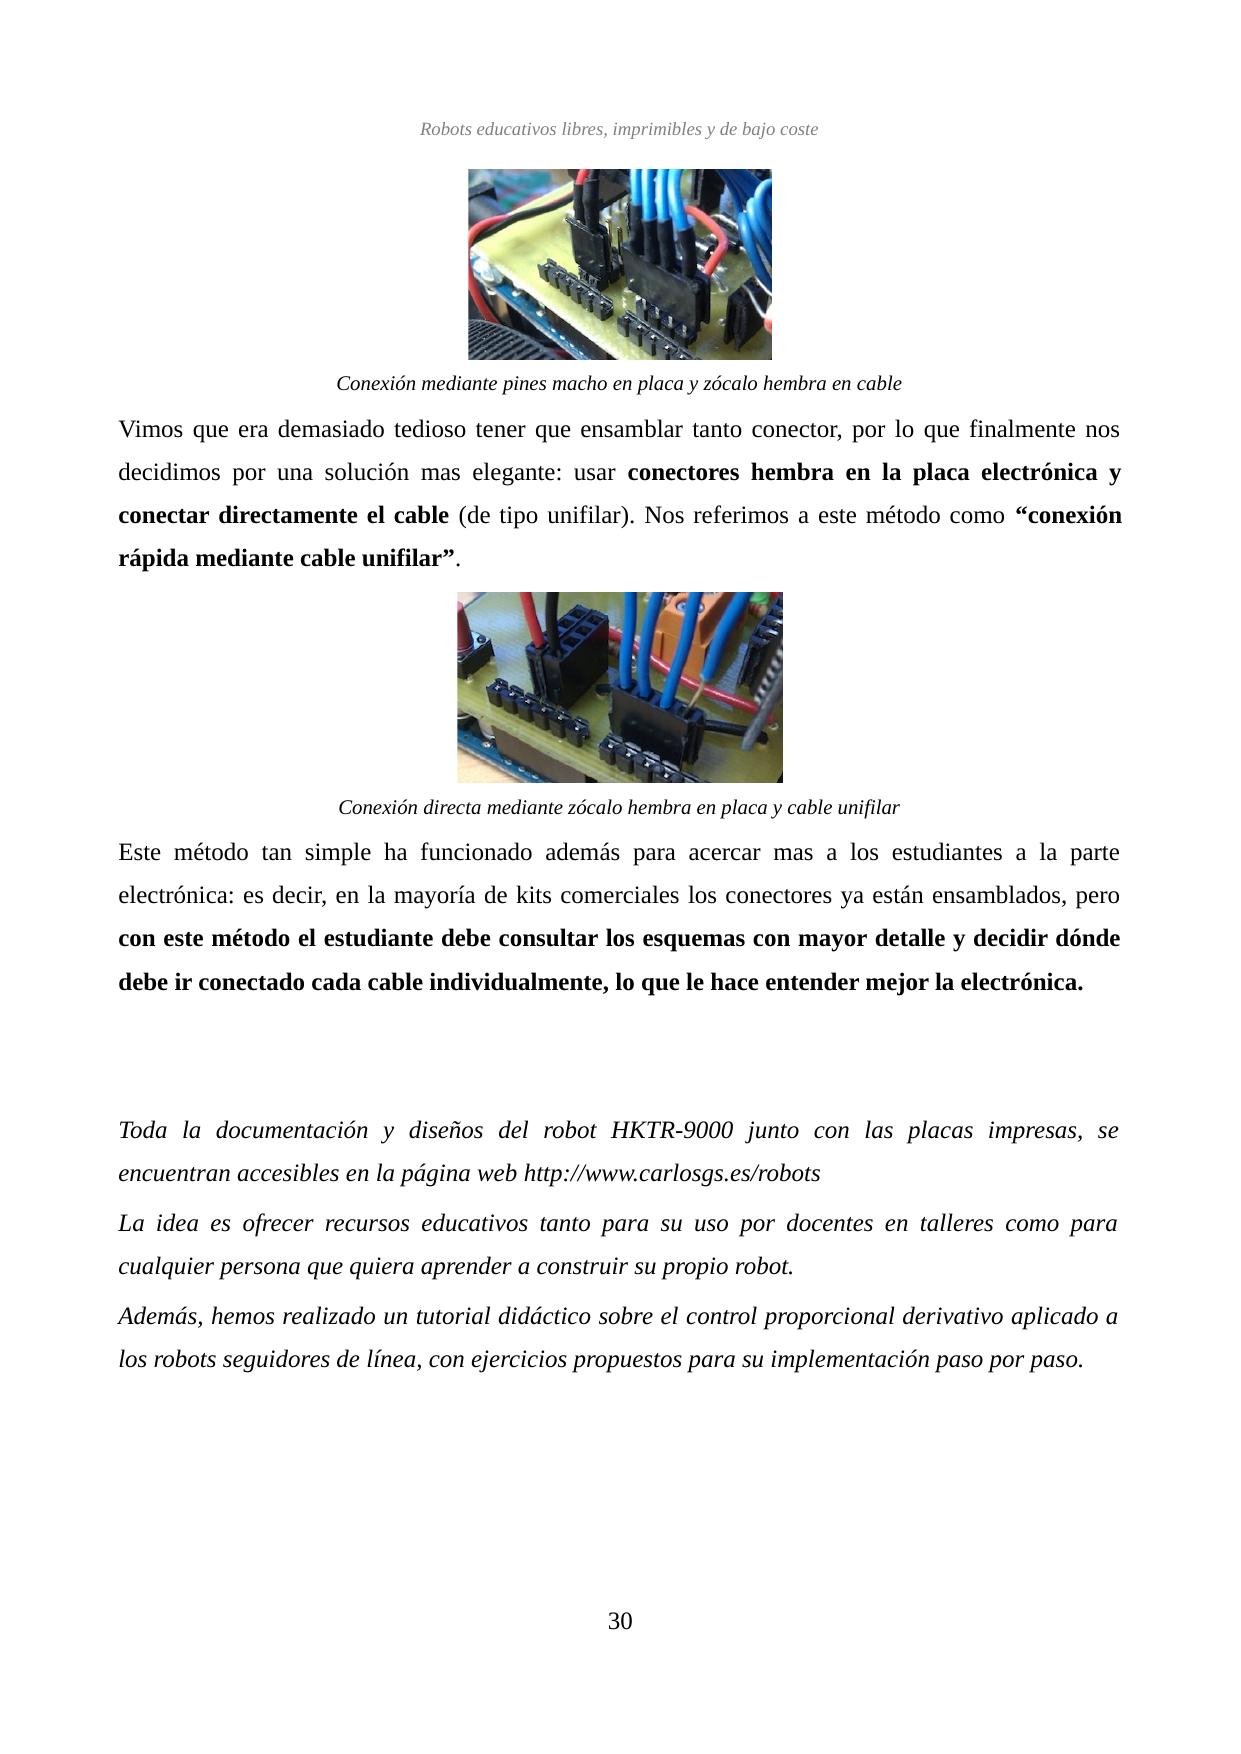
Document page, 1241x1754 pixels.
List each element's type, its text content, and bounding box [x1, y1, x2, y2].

text Conexión directa mediante zócalo hembra en placa y cable unifilar [118, 593, 1122, 819]
text Conexión mediante pines macho en placa y zócalo hembra en cable [118, 169, 1122, 395]
picture [457, 592, 783, 783]
text Vimos que era demasiado tedioso tener que ensamblar tanto conector, por lo que finalmente nos decidimos por una solución mas elegante: usar conectores hembra en la placa electrónica y conectar directamente el cable (de tipo unifilar). Nos referimos a este método como “conexión rápida mediante cable unifilar”. [118, 414, 1122, 572]
text Además, hemos realizado un tutorial didáctico sobre el control proporcional derivativo aplicado a los robots seguidores de línea, con ejercicios propuestos para su implementación paso por paso. [118, 1301, 1122, 1373]
picture [468, 169, 772, 360]
text Toda la documentación y diseños del robot HKTR-9000 junto con las placas impresas, se encuentran accesibles en la página web http://www.carlosgs.es/robots [118, 1115, 1122, 1187]
text La idea es ofrecer recursos educativos tanto para su uso por docentes en talleres como para cualquier persona que quiera aprender a construir su propio robot. [118, 1208, 1122, 1280]
text Este método tan simple ha funcionado además para acercar mas a los estudiantes a la parte electrónica: es decir, en la mayoría de kits comerciales los conectores ya están ensamblados, pero con este método el estudiante debe consultar los esquemas con mayor detalle y decidir dónde debe ir conectado cada cable individualmente, lo que le hace entender mejor la electrónica. [118, 837, 1122, 995]
